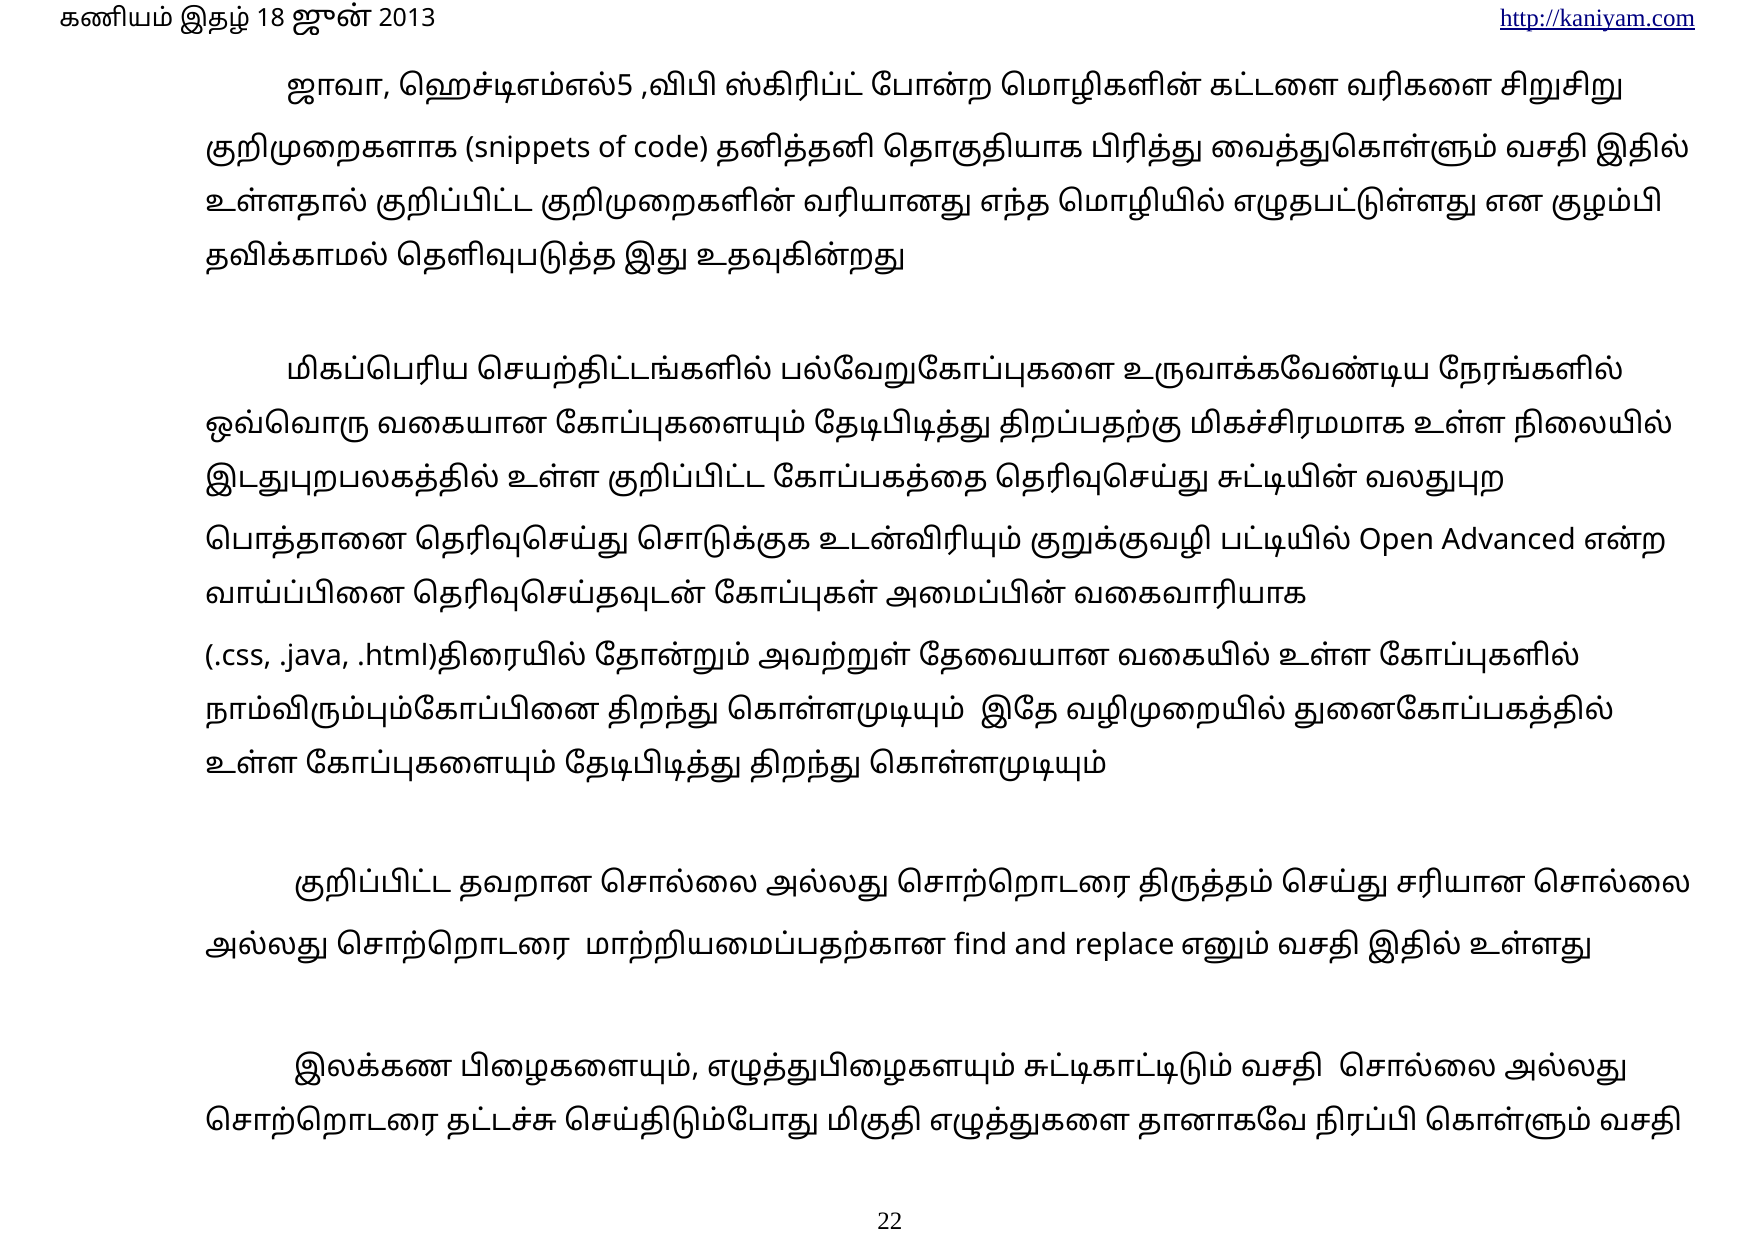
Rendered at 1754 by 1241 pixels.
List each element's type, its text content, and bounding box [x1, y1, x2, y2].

text இலக்கண பிழைகளையும், எழுத்துபிழைகளயும் சுட்டிகாட்டிடும் வசதி சொல்லை அல்லது சொற்றொடரை தட்டச்சு செய்திடும்போது மிகுதி எழுத்துகளை தானாகவே நிரப்பி கொள்ளும் வசதி [205, 1045, 1695, 1141]
text மிகப்பெரிய செயற்திட்டங்களில் பல்வேறுகோப்புகளை உருவாக்கவேண்டிய நேரங்களில் ஒவ்வொரு வகையான கோப்புகளையும் தேடிபிடித்து திறப்பதற்கு மிகச்சிரமமாக உள்ள நிலையில் இடதுபுறபலகத்தில் உள்ள குறிப்பிட்ட கோப்பகத்தை தெரிவுசெய்து சுட்டியின் வலதுபுற பொத்தானை தெரிவுசெய்து சொடுக்குக உடன்விரியும் குறுக்குவழி பட்டியில் Open Advanced என்ற வாய்ப்பினை தெரிவுசெய்தவுடன் கோப்புகள் அமைப்பின் வகைவாரியாக (.css, .java, .html)திரையில் தோன்றும் அவற்றுள் தேவையான வகையில் உள்ள கோப்புகளில் நாம்விரும்பும்கோப்பினை திறந்து கொள்ளமுடியும் இதே வழிமுறையில் துனைகோப்பகத்தில் உள்ள கோப்புகளையும் தேடிபிடித்து திறந்து கொள்ளமுடியும் [205, 354, 1695, 784]
text குறிப்பிட்ட தவறான சொல்லை அல்லது சொற்றொடரை திருத்தம் செய்து சரியான சொல்லை அல்லது சொற்றொடரை மாற்றியமைப்பதற்கான find and replaceஎனும் வசதி இதில் உள்ளது [205, 861, 1695, 965]
text ஜாவா, ஹெச்டிஎம்எல்5 ,விபி ஸ்கிரிப்ட் போன்ற மொழிகளின் கட்டளை வரிகளை சிறுசிறு குறிமுறைகளாக (snippets of code) தனித்தனி தொகுதியாக பிரித்து வைத்துகொள்ளும் வசதி இதில் உள்ளதால் குறிப்பிட்ட குறிமுறைகளின் வரியானது எந்த மொழியில் எழுதபட்டுள்ளது என குழம்பி தவிக்காமல் தெளிவுபடுத்த இது உதவுகின்றது [205, 64, 1695, 276]
